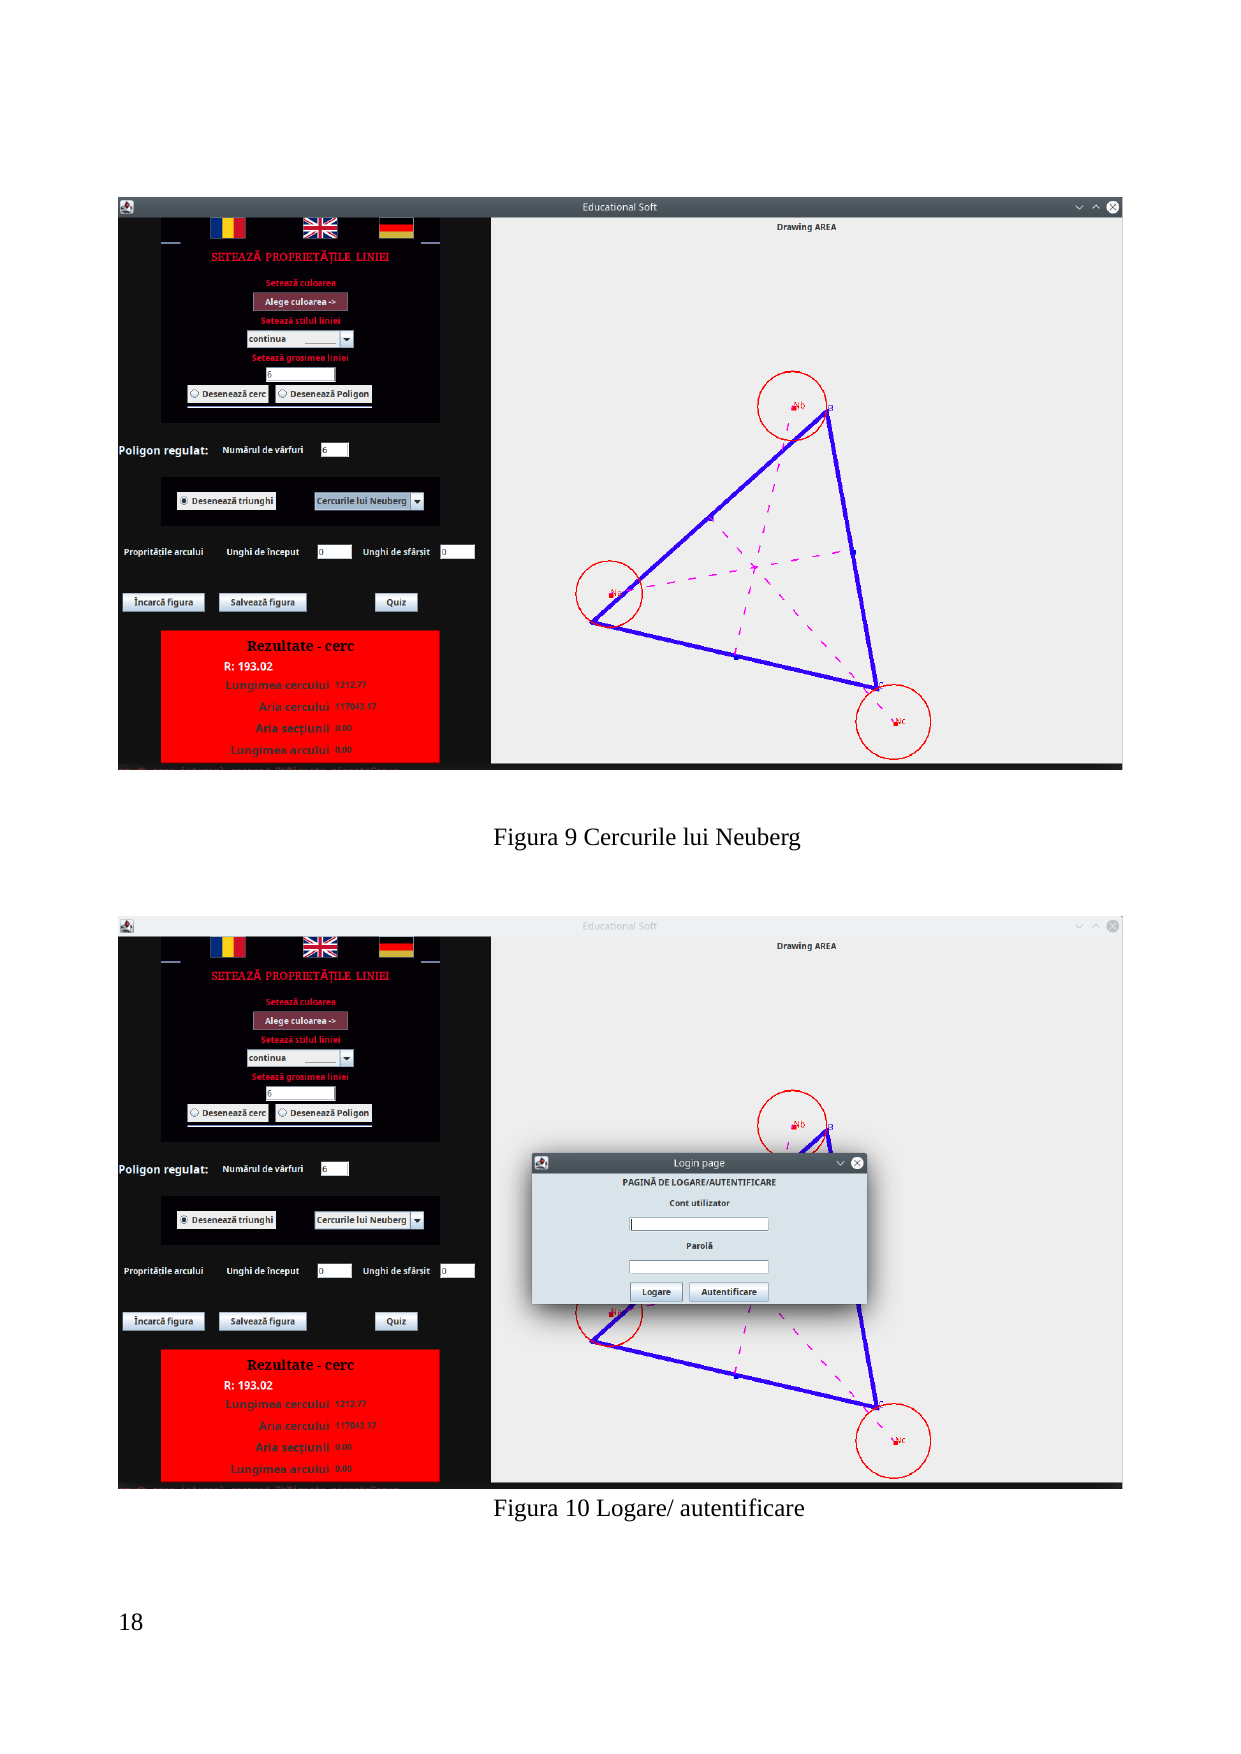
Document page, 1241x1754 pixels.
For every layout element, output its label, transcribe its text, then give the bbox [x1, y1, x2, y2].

picture [118, 197, 1123, 770]
text Figura 10 Logare/ autentificare [118, 1489, 1122, 1522]
picture [118, 916, 1123, 1489]
text Figura 9 Cercurile lui Neuberg [118, 822, 1122, 850]
